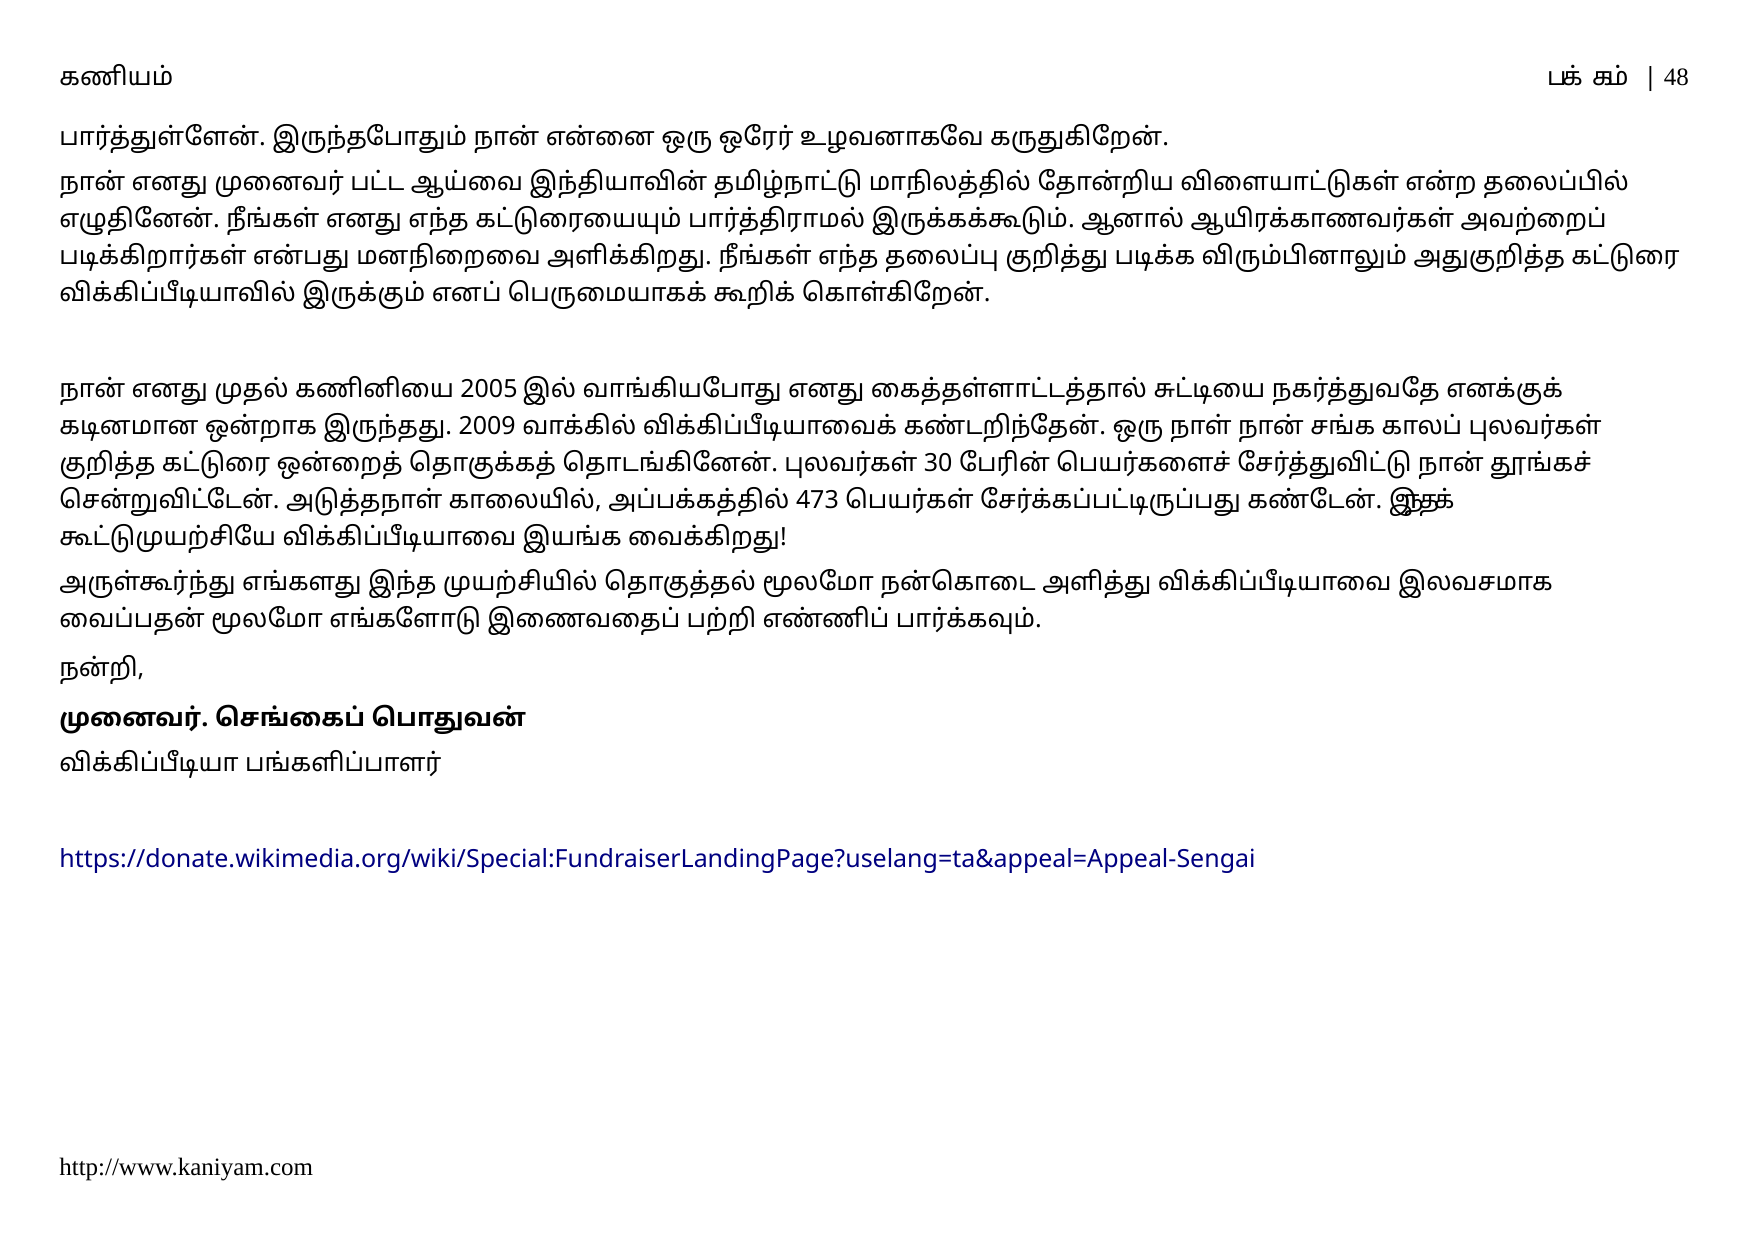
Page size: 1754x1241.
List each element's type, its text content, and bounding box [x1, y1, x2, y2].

text நன்றி, [59, 650, 1695, 687]
text விக்கிப்பீடியா பங்களிப்பாளர் [59, 749, 1695, 782]
text அருள்கூர்ந்து எங்களது இந்த முயற்சியில் தொகுத்தல் மூலமோ நன்கொடை அளித்து விக்கிப்பீடியாவை இலவசமாக வைப்பதன் மூலமோ எங்களோடு இணைவதைப் பற்றி எண்ணிப் பார்க்கவும். [59, 568, 1695, 638]
text https://donate.wikimedia.org/wiki/Special:FundraiserLandingPage?uselang=ta&appeal=Appeal-Sengai [59, 841, 1695, 875]
text முனைவர். செங்கைப் பொதுவன் [59, 699, 1695, 737]
text நான் எனது முதல் கணினியை 2005இல் வாங்கியபோது எனது கைத்தள்ளாட்டத்தால் சுட்டியை நகர்த்துவதே எனக்குக் கடினமான ஒன்றாக இருந்தது. 2009 வாக்கில் விக்கிப்பீடியாவைக் கண்டறிந்தேன். ஒரு நாள் நான் சங்க காலப் புலவர்கள் குறித்த கட்டுரை ஒன்றைத் தொகுக்கத் தொடங்கினேன். புலவர்கள் 30 பேரின் பெயர்களைச் சேர்த்துவிட்டு நான் தூங்கச் சென்றுவிட்டேன். அடுத்தநாள் காலையில், அப்பக்கத்தில் 473 பெயர்கள் சேர்க்கப்பட்டிருப்பது கண்டேன். இநதக் கூட்டுமுயற்சியே விக்கிப்பீடியாவை இயங்க வைக்கிறது! [59, 371, 1695, 556]
text பார்த்துள்ளேன். இருந்தபோதும் நான் என்னை ஒரு ஒரேர் உழவனாகவே கருதுகிறேன். [59, 118, 1695, 156]
text நான் எனது முனைவர் பட்ட ஆய்வை இந்தியாவின் தமிழ்நாட்டு மாநிலத்தில் தோன்றிய விளையாட்டுகள் என்ற தலைப்பில் எழுதினேன். நீங்கள் எனது எந்த கட்டுரையையும் பார்த்திராமல் இருக்கக்கூடும். ஆனால் ஆயிரக்காணவர்கள் அவற்றைப் படிக்கிறார்கள் என்பது மனநிறைவை அளிக்கிறது. நீங்கள் எந்த தலைப்பு குறித்து படிக்க விரும்பினாலும் அதுகுறித்த கட்டுரை விக்கிப்பீடியாவில் இருக்கும் எனப் பெருமையாகக் கூறிக் கொள்கிறேன். [59, 168, 1695, 312]
